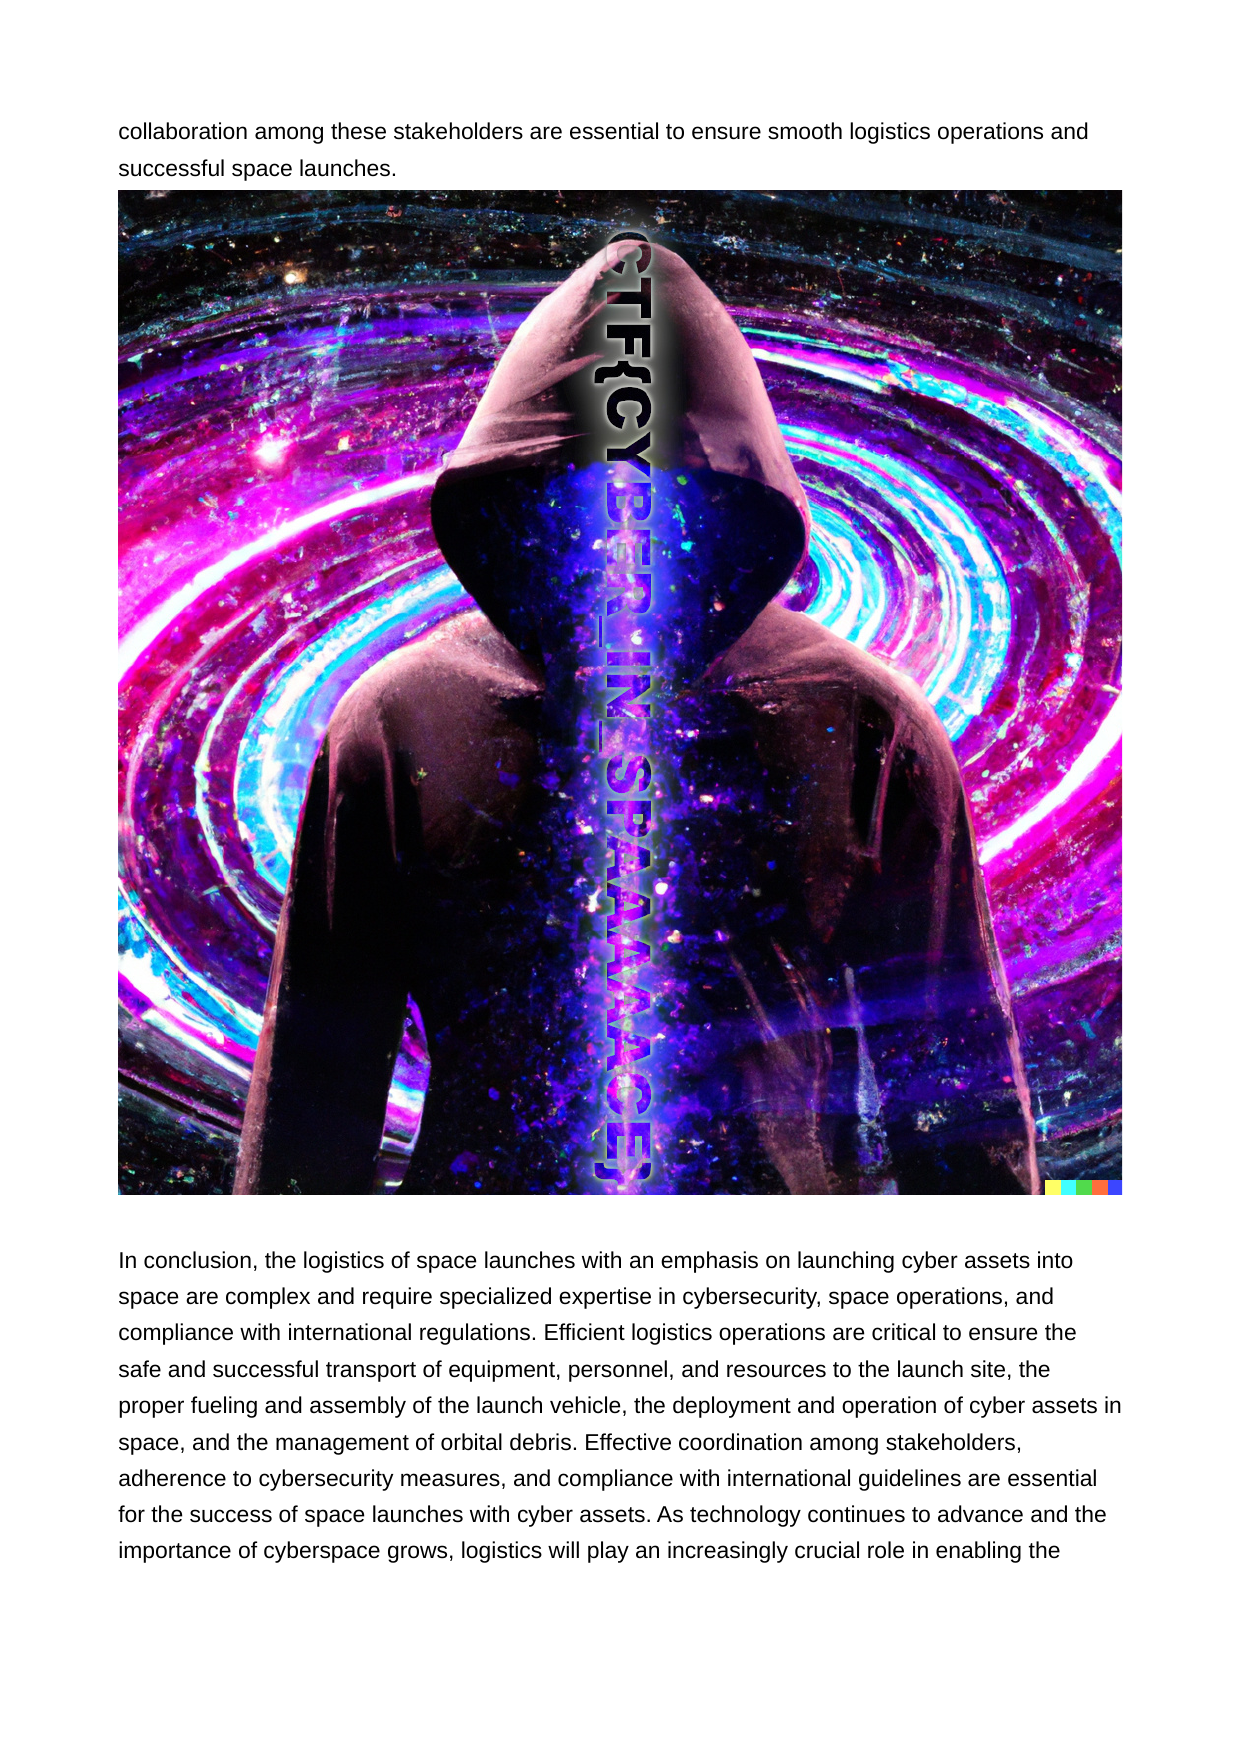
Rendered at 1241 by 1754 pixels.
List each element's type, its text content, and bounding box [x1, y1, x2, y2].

text In conclusion, the logistics of space launches with an emphasis on launching cyber assets into space are complex and require specialized expertise in cybersecurity, space operations, and compliance with international regulations. Efficient logistics operations are critical to ensure the safe and successful transport of equipment, personnel, and resources to the launch site, the proper fueling and assembly of the launch vehicle, the deployment and operation of cyber assets in space, and the management of orbital debris. Effective coordination among stakeholders, adherence to cybersecurity measures, and compliance with international guidelines are essential for the success of space launches with cyber assets. As technology continues to advance and the importance of cyberspace grows, logistics will play an increasingly crucial role in enabling the [118, 1247, 1122, 1564]
text collaboration among these stakeholders are essential to ensure smooth logistics operations and successful space launches. [118, 118, 1122, 181]
picture [118, 190, 1123, 1195]
